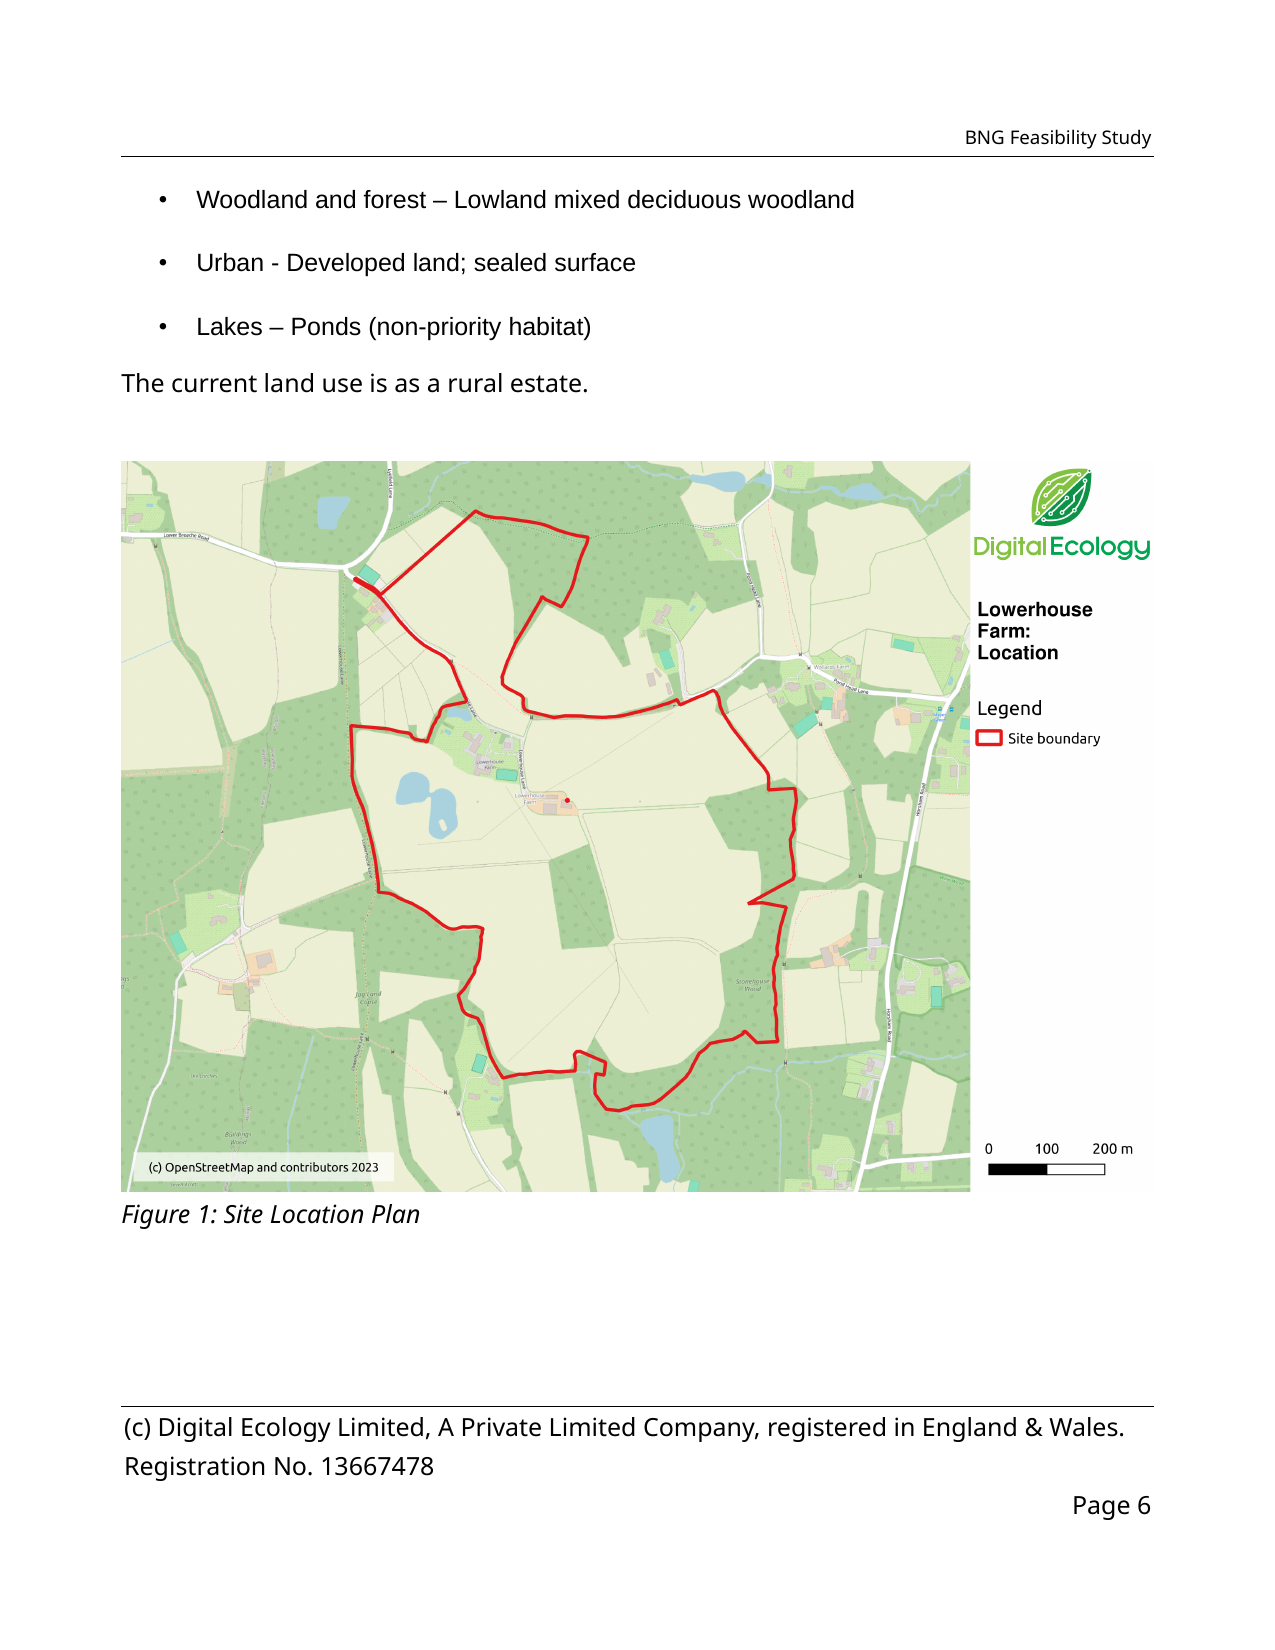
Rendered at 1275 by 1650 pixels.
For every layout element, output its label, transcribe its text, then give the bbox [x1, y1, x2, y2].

text The current land use is as a rural estate. [121, 366, 1154, 399]
picture [121, 461, 1154, 1192]
text Figure 1: Site Location Plan [121, 1192, 1154, 1231]
list Woodland and forest – Lowland mixed deciduous woodland [158, 185, 1154, 214]
list Urban - Developed land; sealed surface [158, 248, 1154, 277]
list Lakes – Ponds (non-priority habitat) [158, 311, 1154, 340]
